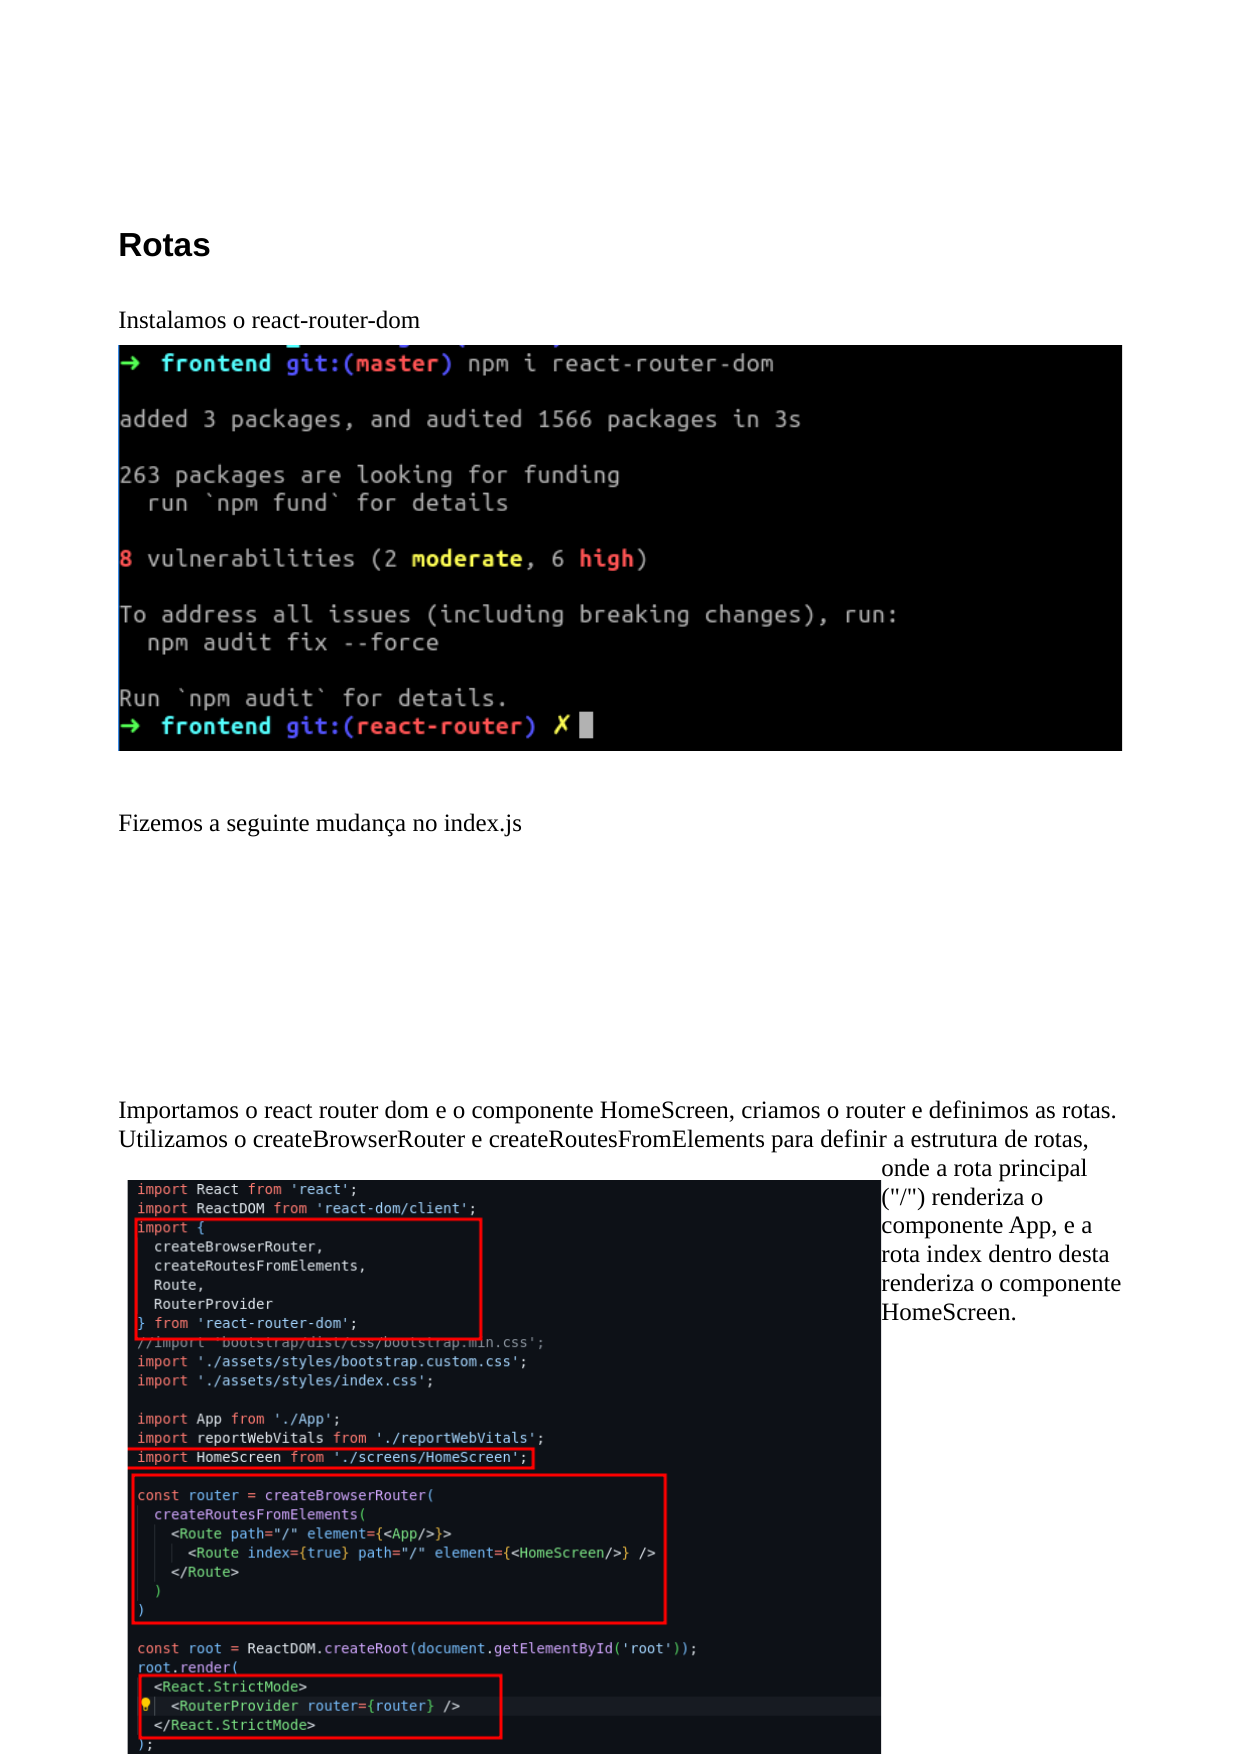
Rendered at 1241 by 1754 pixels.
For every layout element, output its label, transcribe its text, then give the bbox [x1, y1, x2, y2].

picture [127, 1180, 882, 1754]
subtitle Rotas [118, 225, 1122, 264]
text Fizemos a seguinte mudança no index.js [118, 808, 1122, 837]
picture [118, 345, 1123, 751]
text Instalamos o react-router-dom [118, 305, 1122, 334]
text Utilizamos o createBrowserRouter e createRoutesFromElements para definir a estrutura de rotas, onde a rota principal ("/") renderiza o componente App, e a rota index dentro desta renderiza o componente HomeScreen. [118, 1124, 1122, 1325]
text Importamos o react router dom e o componente HomeScreen, criamos o router e definimos as rotas. [118, 1095, 1122, 1124]
